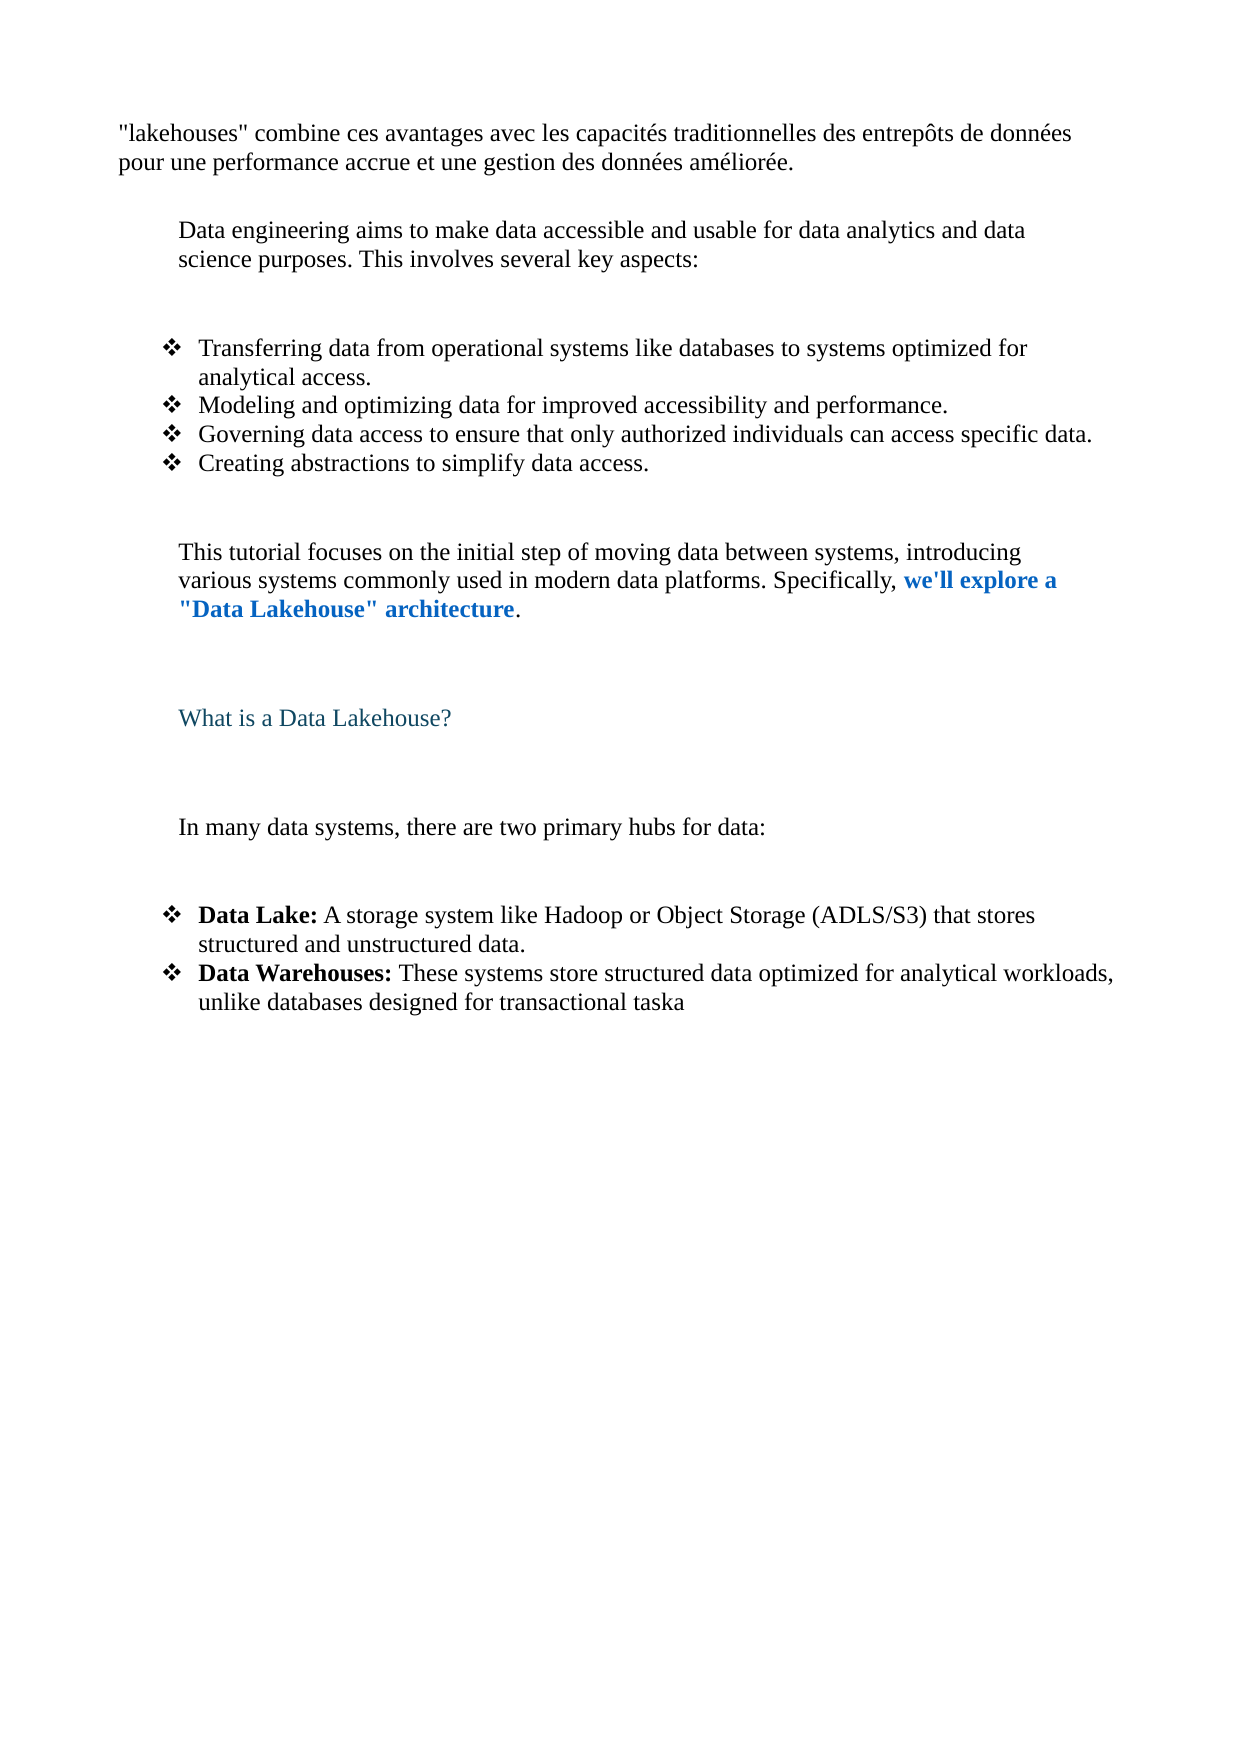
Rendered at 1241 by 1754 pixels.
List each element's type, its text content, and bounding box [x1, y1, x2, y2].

subtitle What is a Data Lakehouse? [178, 703, 1062, 732]
list Governing data access to ensure that only authorized individuals can access specific data. [161, 419, 1122, 448]
list Data Warehouses: These systems store structured data optimized for analytical workloads, unlike databases designed for transactional taska [161, 958, 1122, 1016]
list Modeling and optimizing data for improved accessibility and performance. [161, 391, 1122, 419]
text In many data systems, there are two primary hubs for data: [178, 812, 1062, 841]
list Data Lake: A storage system like Hadoop or Object Storage (ADLS/S3) that stores structured and unstructured data. [161, 901, 1122, 958]
list Transferring data from operational systems like databases to systems optimized for analytical access. [161, 333, 1122, 391]
text "lakehouses" combine ces avantages avec les capacités traditionnelles des entrepôts de données pour une performance accrue et une gestion des données améliorée. [118, 118, 1122, 176]
list Creating abstractions to simplify data access. [161, 448, 1122, 477]
text This tutorial focuses on the initial step of moving data between systems, introducing various systems commonly used in modern data platforms. Specifically, we'll explore a "Data Lakehouse" architecture. [178, 537, 1062, 623]
text Data engineering aims to make data accessible and usable for data analytics and data science purposes. This involves several key aspects: [178, 216, 1062, 273]
